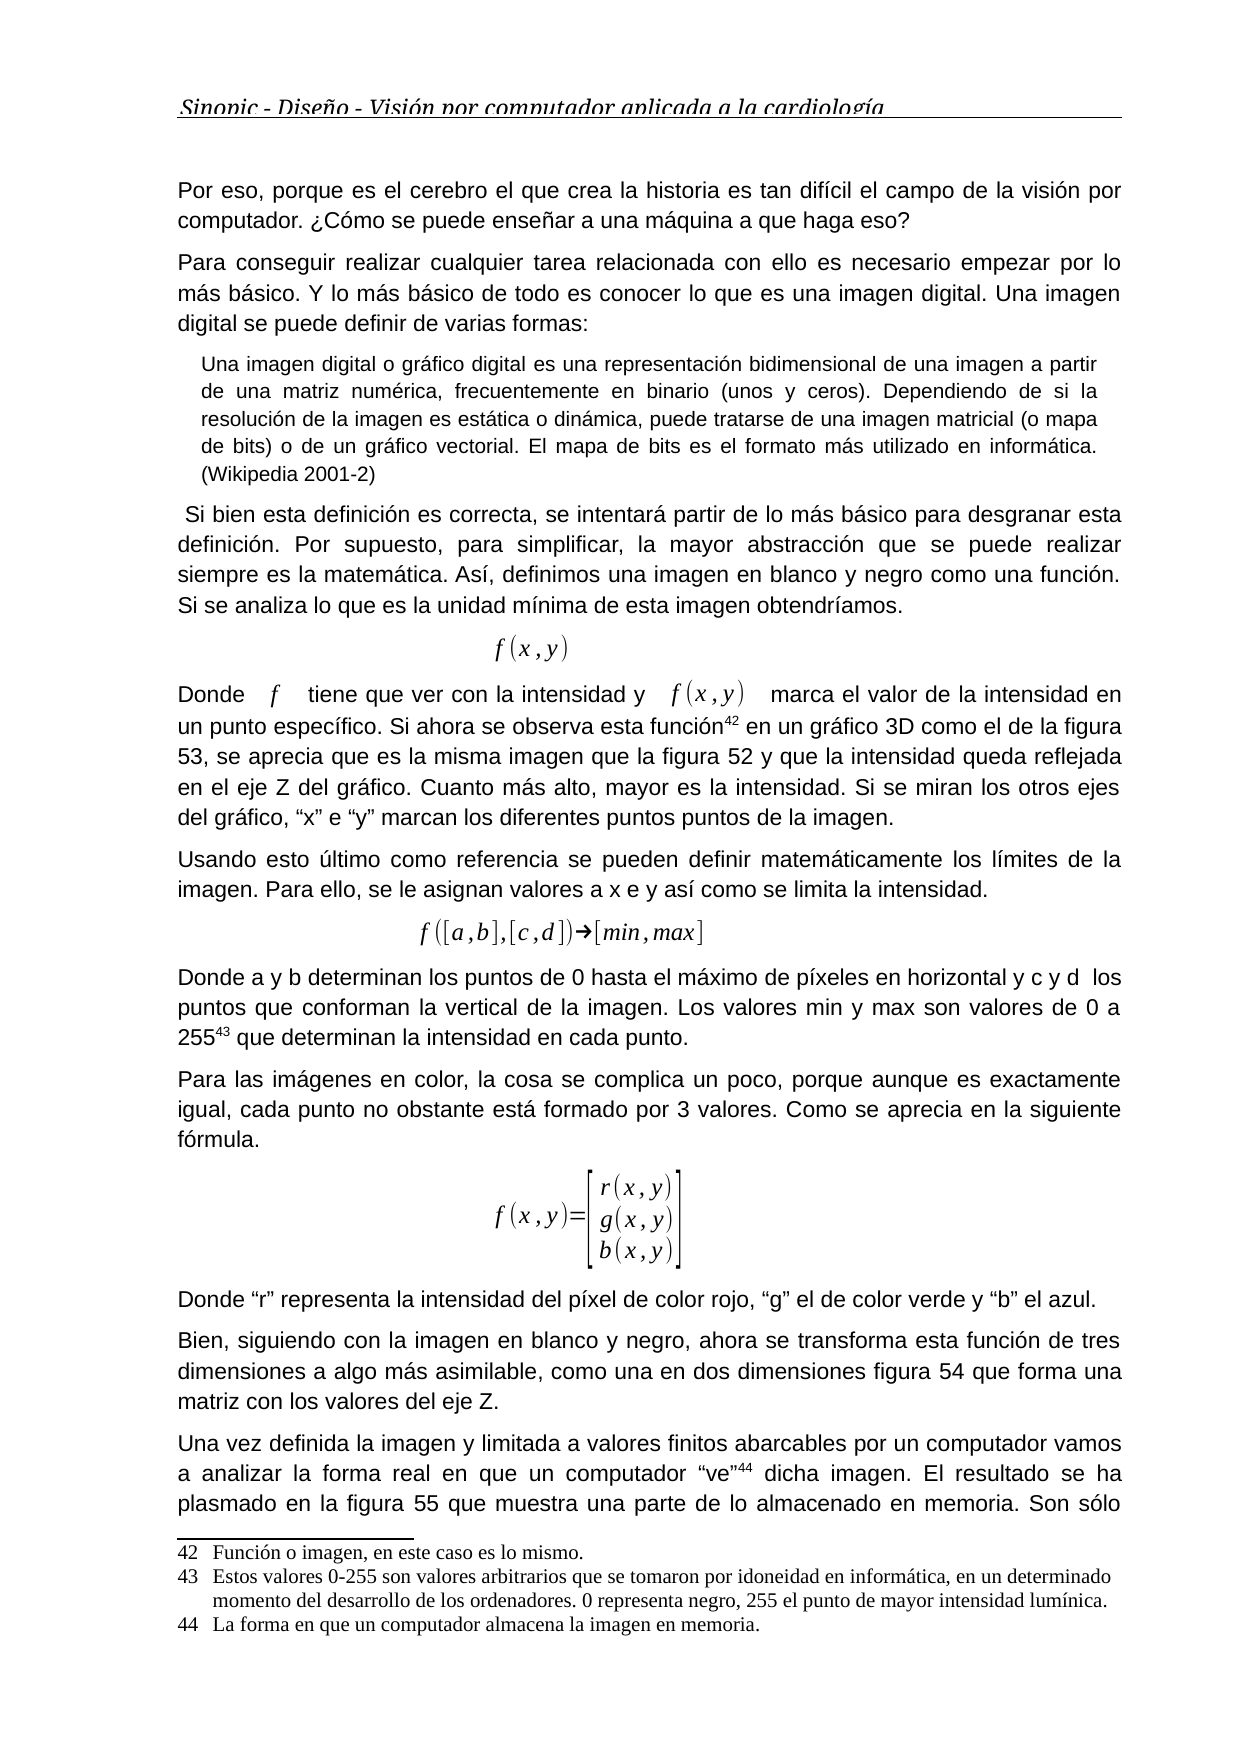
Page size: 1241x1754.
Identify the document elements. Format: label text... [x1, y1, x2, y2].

text Para conseguir realizar cualquier tarea relacionada con ello es necesario empezar por lo más básico. Y lo más básico de todo es conocer lo que es una imagen digital. Una imagen digital se puede definir de varias formas: [177, 249, 1122, 336]
text Si bien esta definición es correcta, se intentará partir de lo más básico para desgranar esta definición. Por supuesto, para simplificar, la mayor abstracción que se puede realizar siempre es la matemática. Así, definimos una imagen en blanco y negro como una función. Si se analiza lo que es la unidad mínima de esta imagen obtendríamos. [177, 501, 1122, 618]
text Función o imagen, en este caso es lo mismo. [177, 1539, 1122, 1564]
text Una vez definida la imagen y limitada a valores finitos abarcables por un computador vamos a analizar la forma real en que un computador “ve” dicha imagen. El resultado se ha plasmado en la figura 55 que muestra una parte de lo almacenado en memoria. Son sólo [177, 1430, 1122, 1517]
text Estos valores 0-255 son valores arbitrarios que se tomaron por idoneidad en informática, en un determinado momento del desarrollo de los ordenadores. 0 representa negro, 255 el punto de mayor intensidad lumínica. [177, 1564, 1122, 1612]
text Usando esto último como referencia se pueden definir matemáticamente los límites de la imagen. Para ello, se le asignan valores a x e y así como se limita la intensidad. [177, 846, 1122, 902]
text Donde a y b determinan los puntos de 0 hasta el máximo de píxeles en horizontal y c y d los puntos que conforman la vertical de la imagen. Los valores min y max son valores de 0 a 255 que determinan la intensidad en cada punto. [177, 963, 1122, 1050]
text Donde “r” representa la intensidad del píxel de color rojo, “g” el de color verde y “b” el azul. [177, 1286, 1122, 1312]
text Una imagen digital o gráfico digital es una representación bidimensional de una imagen a partir de una matriz numérica, frecuentemente en binario (unos y ceros). Dependiendo de si la resolución de la imagen es estática o dinámica, puede tratarse de una imagen matricial (o mapa de bits) o de un gráfico vectorial. El mapa de bits es el formato más utilizado en informática. (Wikipedia 2001-2) [201, 352, 1098, 486]
text La forma en que un computador almacena la imagen en memoria. [177, 1612, 1122, 1636]
text Donde tiene que ver con la intensidad y marca el valor de la intensidad en un punto específico. Si ahora se observa esta función en un gráfico 3D como el de la figura 53, se aprecia que es la misma imagen que la figura 52 y que la intensidad queda reflejada en el eje Z del gráfico. Cuanto más alto, mayor es la intensidad. Si se miran los otros ejes del gráfico, “x” e “y” marcan los diferentes puntos puntos de la imagen. [177, 679, 1122, 830]
text Para las imágenes en color, la cosa se complica un poco, porque aunque es exactamente igual, cada punto no obstante está formado por 3 valores. Como se aprecia en la siguiente fórmula. [177, 1066, 1122, 1153]
text Por eso, porque es el cerebro el que crea la historia es tan difícil el campo de la visión por computador. ¿Cómo se puede enseñar a una máquina a que haga eso? [177, 177, 1122, 234]
text Bien, siguiendo con la imagen en blanco y negro, ahora se transforma esta función de tres dimensiones a algo más asimilable, como una en dos dimensiones figura 54 que forma una matriz con los valores del eje Z. [177, 1327, 1122, 1414]
